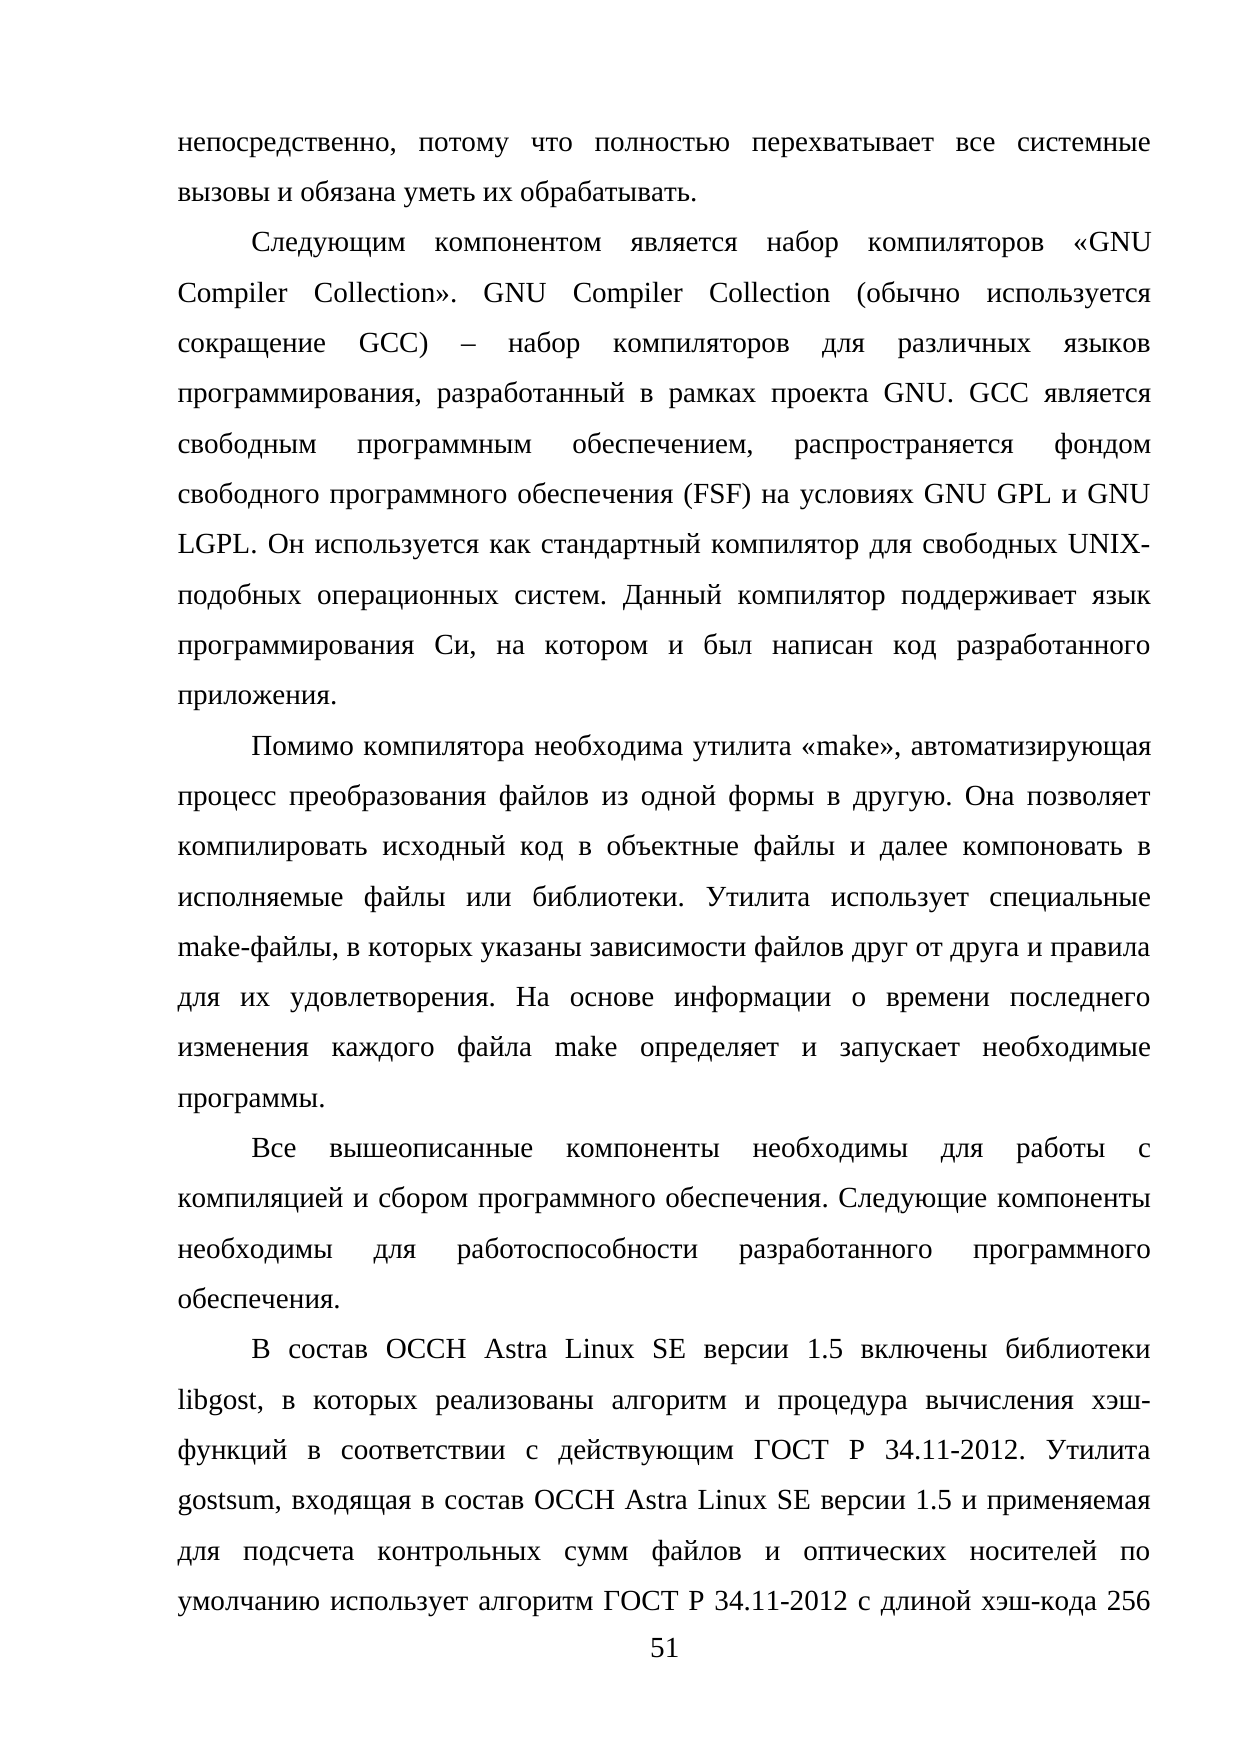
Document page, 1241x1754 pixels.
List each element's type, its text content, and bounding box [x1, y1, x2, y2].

text В состав ОССН Astra Linux SE версии 1.5 включены библиотеки libgost, в которых реализованы алгоритм и процедура вычисления хэш-функций в соответствии с действующим ГОСТ Р 34.11-2012. Утилита gostsum, входящая в состав ОССН Astra Linux SE версии 1.5 и применяемая для подсчета контрольных сумм файлов и оптических носителей по умолчанию использует алгоритм ГОСТ Р 34.11-2012 с длиной хэш-кода 256 [177, 1331, 1152, 1617]
text Следующим компонентом является набор компиляторов «GNU Compiler Collection». GNU Compiler Collection (обычно используется сокращение GCC) – набор компиляторов для различных языков программирования, разработанный в рамках проекта GNU. GCC является свободным программным обеспечением, распространяется фондом свободного программного обеспечения (FSF) на условиях GNU GPL и GNU LGPL. Он используется как стандартный компилятор для свободных UNIX-подобных операционных систем. Данный компилятор поддерживает язык программирования Си, на котором и был написан код разработанного приложения. [177, 224, 1152, 711]
text непосредственно, потому что полностью перехватывает все системные вызовы и обязана уметь их обрабатывать. [177, 124, 1152, 208]
text Все вышеописанные компоненты необходимы для работы с компиляцией и сбором программного обеспечения. Следующие компоненты необходимы для работоспособности разработанного программного обеспечения. [177, 1130, 1152, 1315]
text Помимо компилятора необходима утилита «make», автоматизирующая процесс преобразования файлов из одной формы в другую. Она позволяет компилировать исходный код в объектные файлы и далее компоновать в исполняемые файлы или библиотеки. Утилита использует специальные make-файлы, в которых указаны зависимости файлов друг от друга и правила для их удовлетворения. На основе информации о времени последнего изменения каждого файла make определяет и запускает необходимые программы. [177, 728, 1152, 1113]
